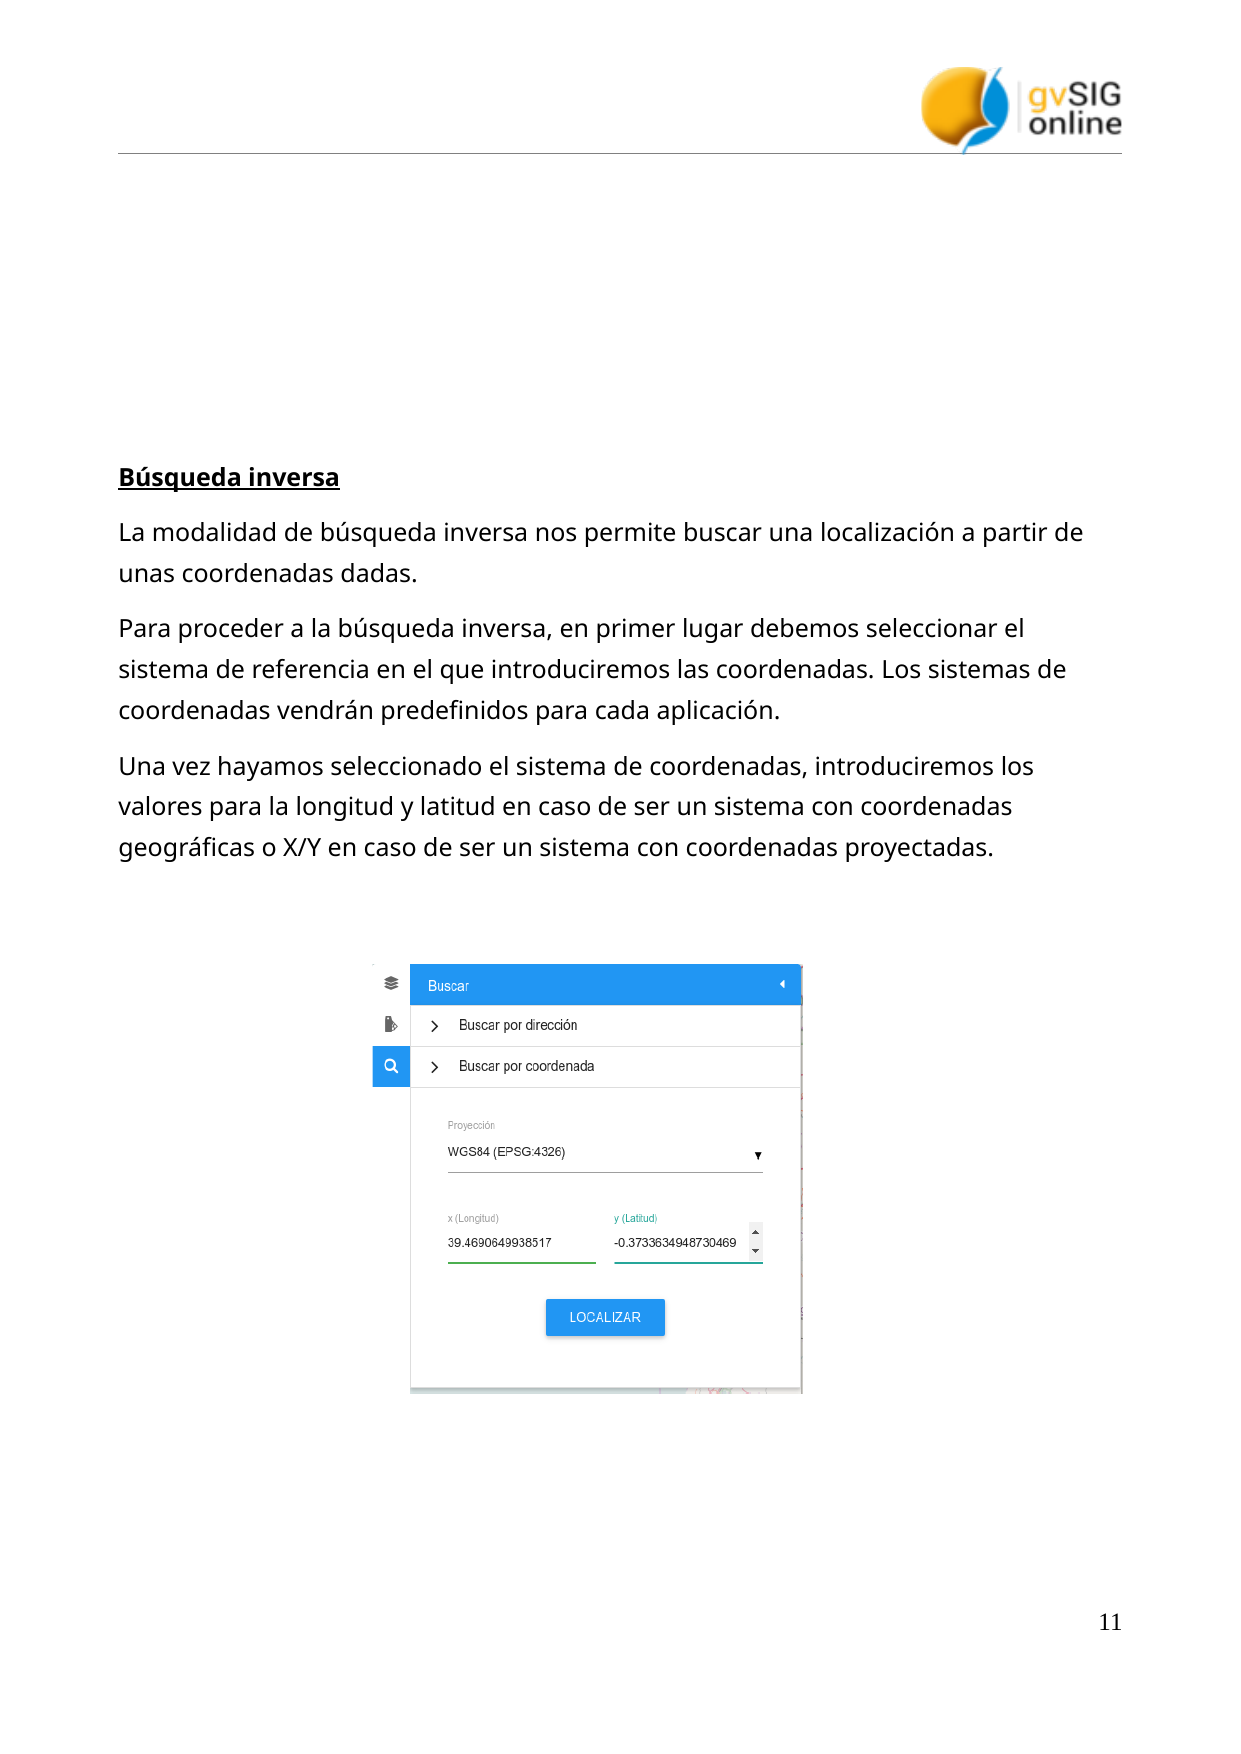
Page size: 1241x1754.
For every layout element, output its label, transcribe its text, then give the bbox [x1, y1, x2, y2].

text Para proceder a la búsqueda inversa, en primer lugar debemos seleccionar el sistema de referencia en el que introduciremos las coordenadas. Los sistemas de coordenadas vendrán predefinidos para cada aplicación. [118, 611, 1122, 727]
picture [921, 67, 1122, 155]
text Una vez hayamos seleccionado el sistema de coordenadas, introduciremos los valores para la longitud y latitud en caso de ser un sistema con coordenadas geográficas o X/Y en caso de ser un sistema con coordenadas proyectadas. [118, 748, 1122, 864]
text Búsqueda inversa [118, 459, 1122, 493]
picture [372, 964, 803, 1394]
text La modalidad de búsqueda inversa nos permite buscar una localización a partir de unas coordenadas dadas. [118, 515, 1122, 590]
